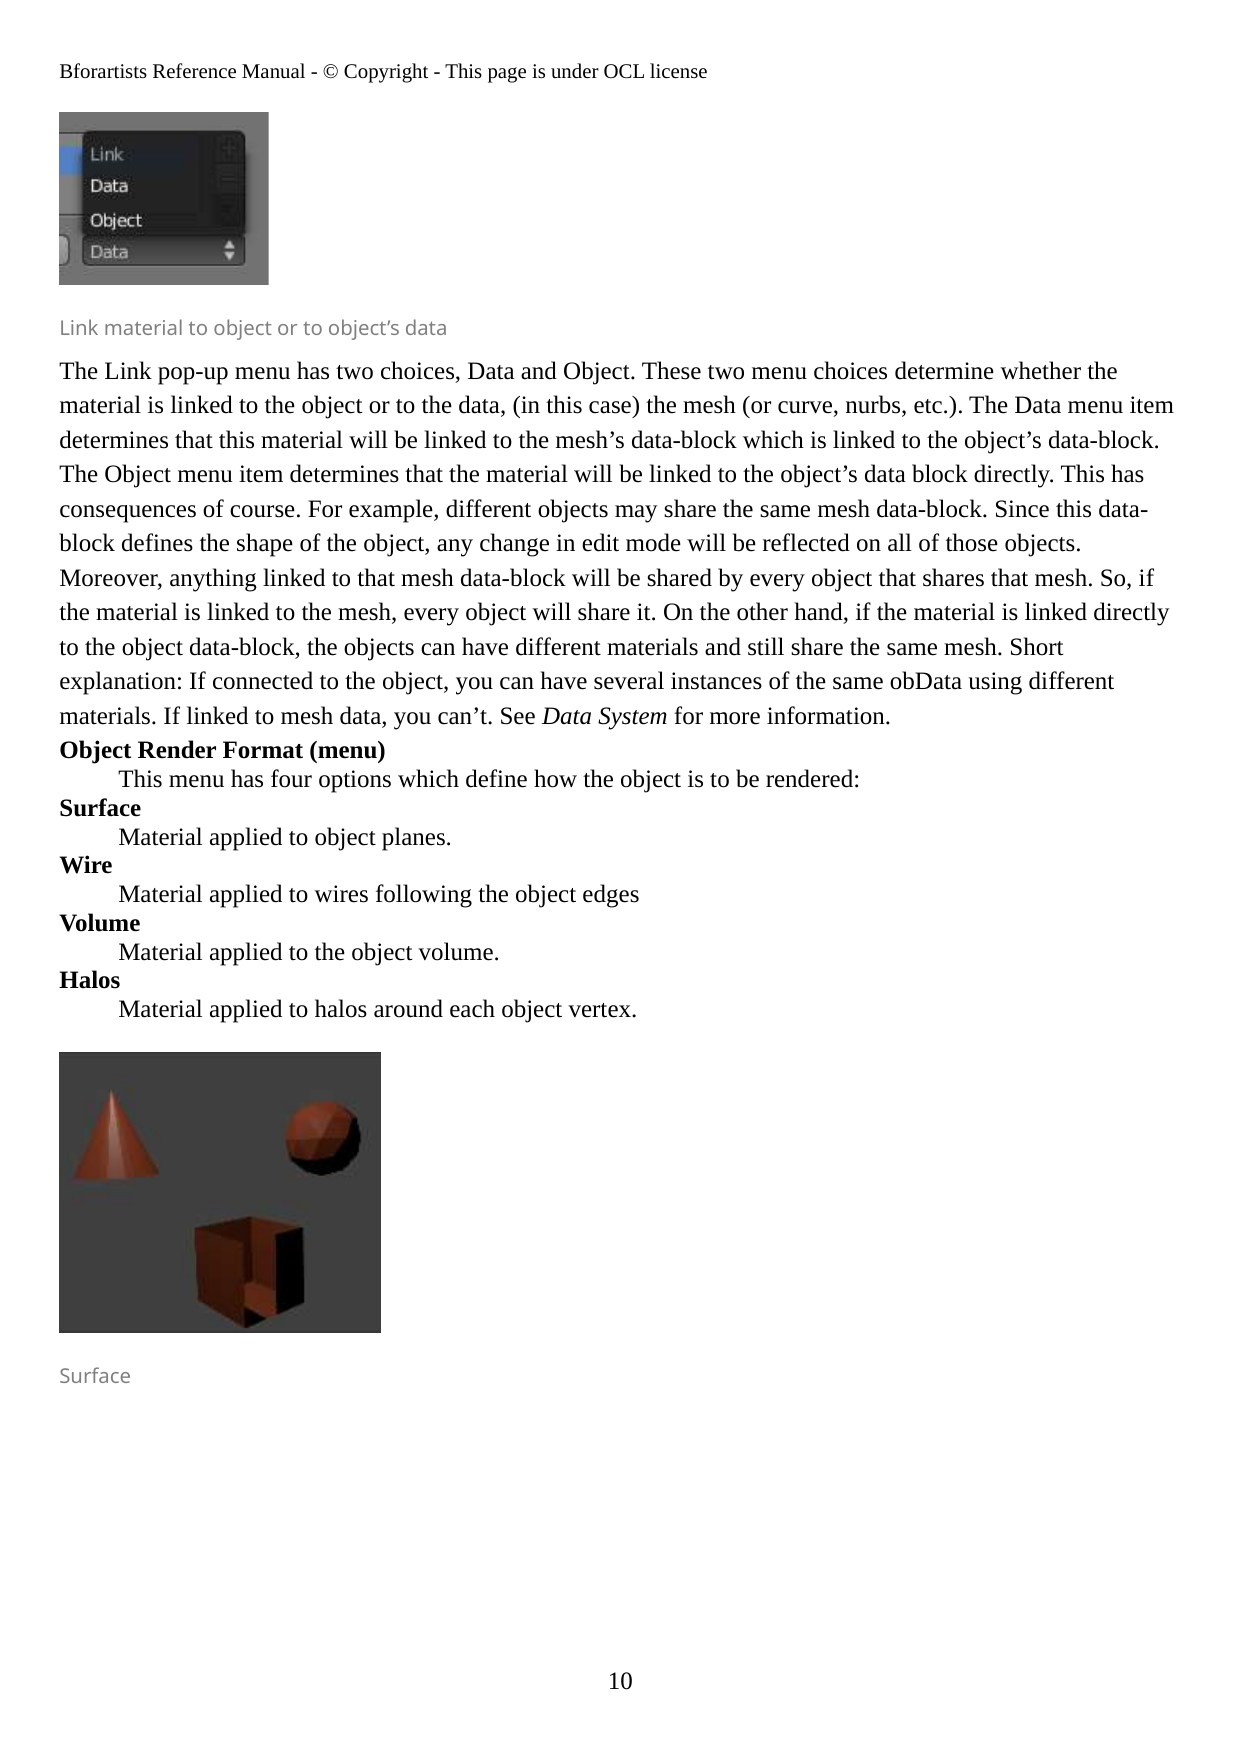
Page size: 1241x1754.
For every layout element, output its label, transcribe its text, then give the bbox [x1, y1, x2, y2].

subtitle Surface [59, 793, 1181, 822]
list Material applied to wires following the object edges [118, 879, 1181, 908]
subtitle Wire [59, 850, 1181, 879]
list Material applied to object planes. [118, 822, 1181, 850]
list This menu has four options which define how the object is to be rendered: [118, 764, 1181, 793]
list Material applied to the object volume. [118, 937, 1181, 965]
subtitle Halos [59, 965, 1181, 994]
subtitle Volume [59, 908, 1181, 937]
picture [59, 112, 269, 285]
picture [59, 1052, 381, 1333]
list Material applied to halos around each object vertex. [118, 994, 1181, 1023]
subtitle Object Render Format (menu) [59, 735, 1181, 764]
text Link material to object or to object’s data [59, 310, 1181, 341]
text Surface [59, 1358, 1181, 1389]
text The Link pop-up menu has two choices, Data and Object. These two menu choices determine whether the material is linked to the object or to the data, (in this case) the mesh (or curve, nurbs, etc.). The Data menu item determines that this material will be linked to the mesh’s data-block which is linked to the object’s data-block. The Object menu item determines that the material will be linked to the object’s data block directly. This has consequences of course. For example, different objects may share the same mesh data-block. Since this data-block defines the shape of the object, any change in edit mode will be reflected on all of those objects. Moreover, anything linked to that mesh data-block will be shared by every object that shares that mesh. So, if the material is linked to the mesh, every object will share it. On the other hand, if the material is linked directly to the object data-block, the objects can have different materials and still share the same mesh. Short explanation: If connected to the object, you can have several instances of the same obData using different materials. If linked to mesh data, you can’t. See Data System for more information. [59, 356, 1181, 729]
